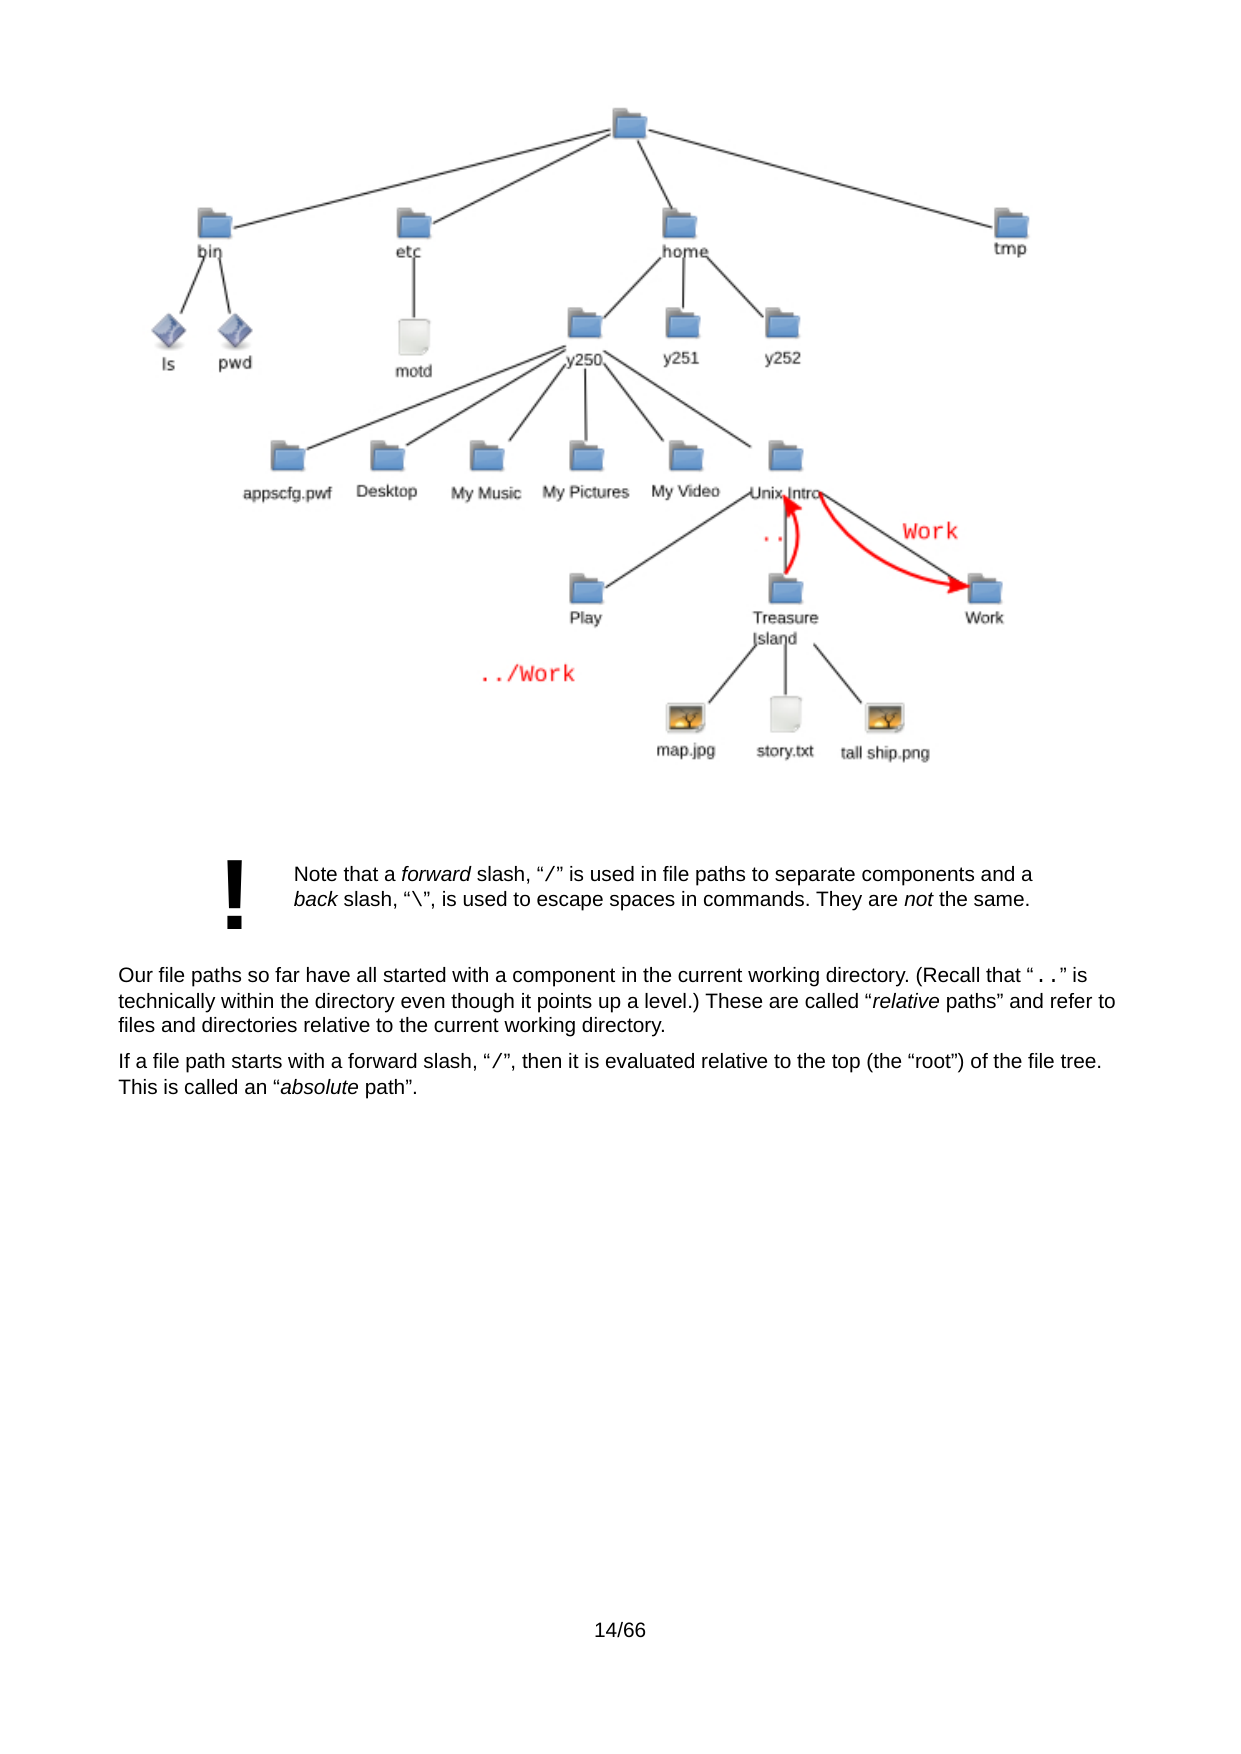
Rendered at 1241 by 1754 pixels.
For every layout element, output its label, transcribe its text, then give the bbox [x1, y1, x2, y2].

table_header Note that a forward slash, “/” is used in file paths to separate components and a back slash, “\”, is used to escape spaces in commands. They are not the same. [294, 836, 1048, 951]
table_header ! [177, 836, 294, 951]
text Our file paths so far have all started with a component in the current working directory. (Recall that “..” is technically within the directory even though it points up a level.) These are called “relative paths” and refer to files and directories relative to the current working directory. [118, 963, 1122, 1036]
text If a file path starts with a forward slash, “/”, then it is evaluated relative to the top (the “root”) of the file tree. This is called an “absolute path”. [118, 1049, 1122, 1099]
picture [130, 100, 1134, 806]
